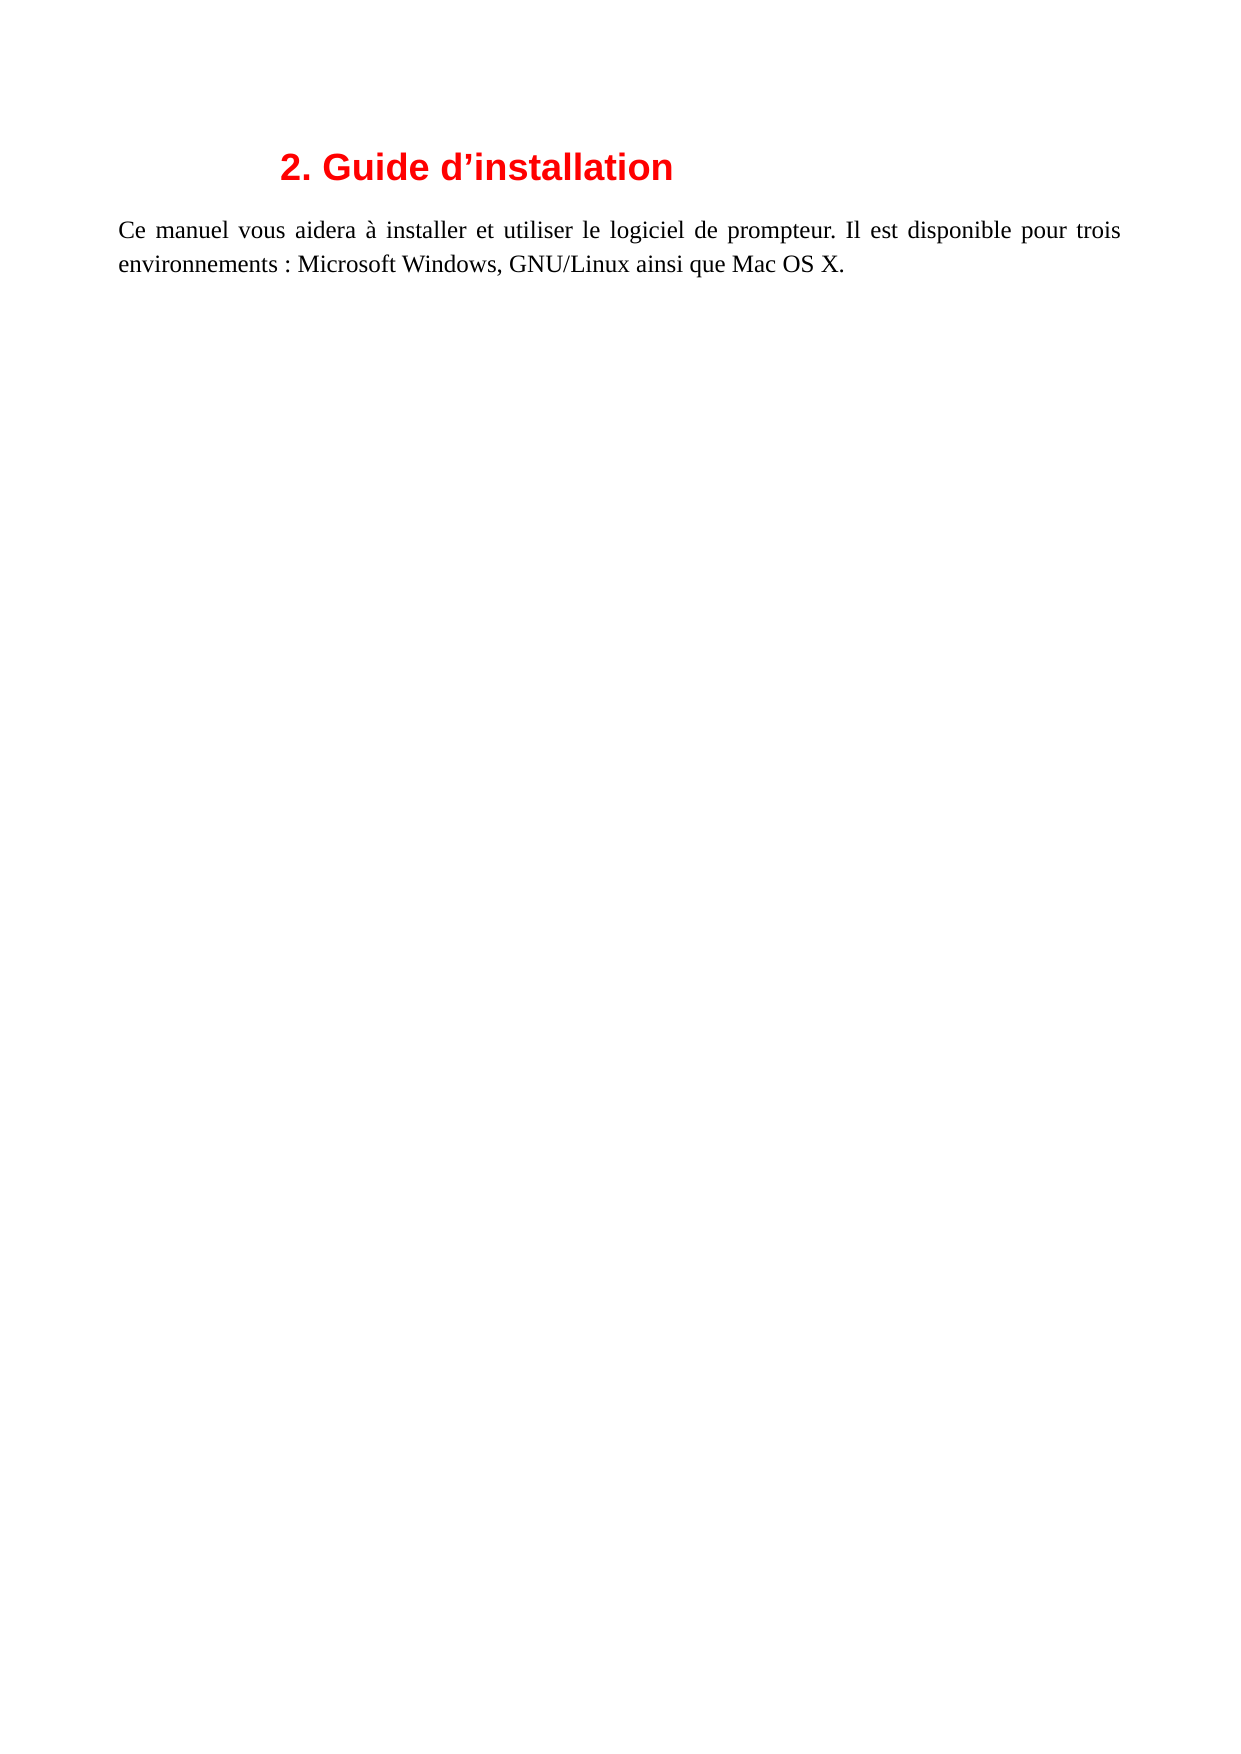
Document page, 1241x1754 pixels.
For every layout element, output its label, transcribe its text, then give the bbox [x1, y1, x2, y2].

text Ce manuel vous aidera à installer et utiliser le logiciel de prompteur. Il est disponible pour trois environnements : Microsoft Windows, GNU/Linux ainsi que Mac OS X. [118, 215, 1122, 278]
subtitle 2. Guide d’installation [280, 145, 1122, 188]
